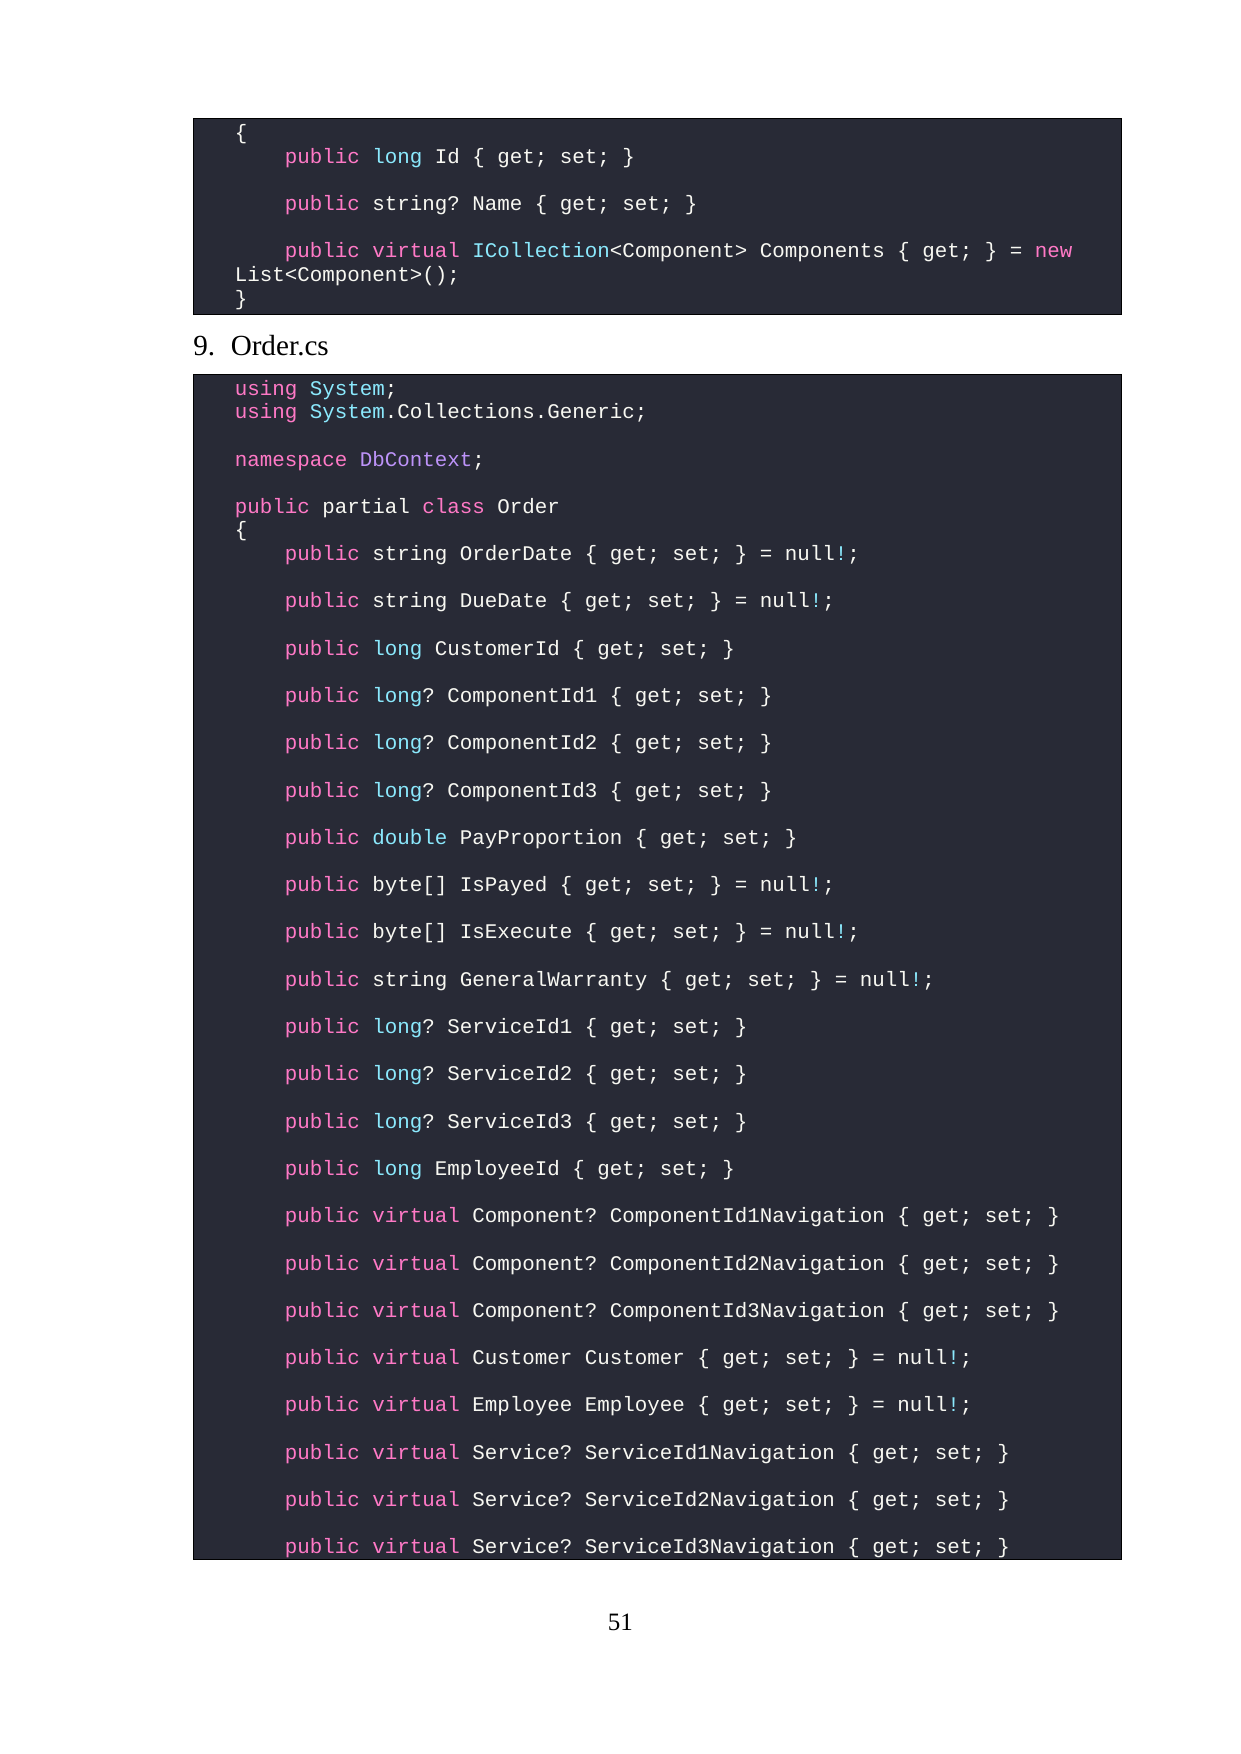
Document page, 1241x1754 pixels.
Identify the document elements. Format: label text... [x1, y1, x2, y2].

list public long? ComponentId3 { get; set; } [194, 776, 1121, 799]
list public virtual Customer Customer { get; set; } = null!; [194, 1343, 1121, 1367]
list public byte[] IsExecute { get; set; } = null!; [194, 917, 1121, 941]
list public virtual Employee Employee { get; set; } = null!; [194, 1390, 1121, 1414]
list public long? ServiceId1 { get; set; } [194, 1012, 1121, 1036]
list public virtual Service? ServiceId3Navigation { get; set; } [194, 1532, 1121, 1559]
list public string GeneralWarranty { get; set; } = null!; [194, 965, 1121, 988]
list public string? Name { get; set; } [194, 189, 1121, 213]
list public long? ComponentId1 { get; set; } [194, 681, 1121, 705]
list public double PayProportion { get; set; } [194, 823, 1121, 847]
list { [194, 516, 1121, 539]
list public long? ComponentId2 { get; set; } [194, 728, 1121, 752]
list public long? ServiceId2 { get; set; } [194, 1059, 1121, 1083]
list using System.Collections.Generic; [194, 397, 1121, 421]
list public virtual Component? ComponentId3Navigation { get; set; } [194, 1296, 1121, 1319]
list public virtual Component? ComponentId1Navigation { get; set; } [194, 1201, 1121, 1225]
list public long Id { get; set; } [194, 142, 1121, 165]
list public virtual Service? ServiceId1Navigation { get; set; } [194, 1438, 1121, 1461]
list namespace DbContext; [194, 444, 1121, 468]
list public string OrderDate { get; set; } = null!; [194, 539, 1121, 563]
list public virtual ICollection<Component> Components { get; } = new List<Component>(); [194, 236, 1121, 284]
list public virtual Service? ServiceId2Navigation { get; set; } [194, 1485, 1121, 1509]
list } [194, 284, 1121, 314]
list public partial class Order [194, 492, 1121, 516]
list using System; [194, 375, 1121, 397]
list public string DueDate { get; set; } = null!; [194, 586, 1121, 610]
list public virtual Component? ComponentId2Navigation { get; set; } [194, 1248, 1121, 1272]
list public long? ServiceId3 { get; set; } [194, 1107, 1121, 1130]
list Order.cs [193, 328, 1122, 361]
list public byte[] IsPayed { get; set; } = null!; [194, 870, 1121, 894]
list public long CustomerId { get; set; } [194, 634, 1121, 657]
list { [194, 119, 1121, 142]
list public long EmployeeId { get; set; } [194, 1154, 1121, 1178]
